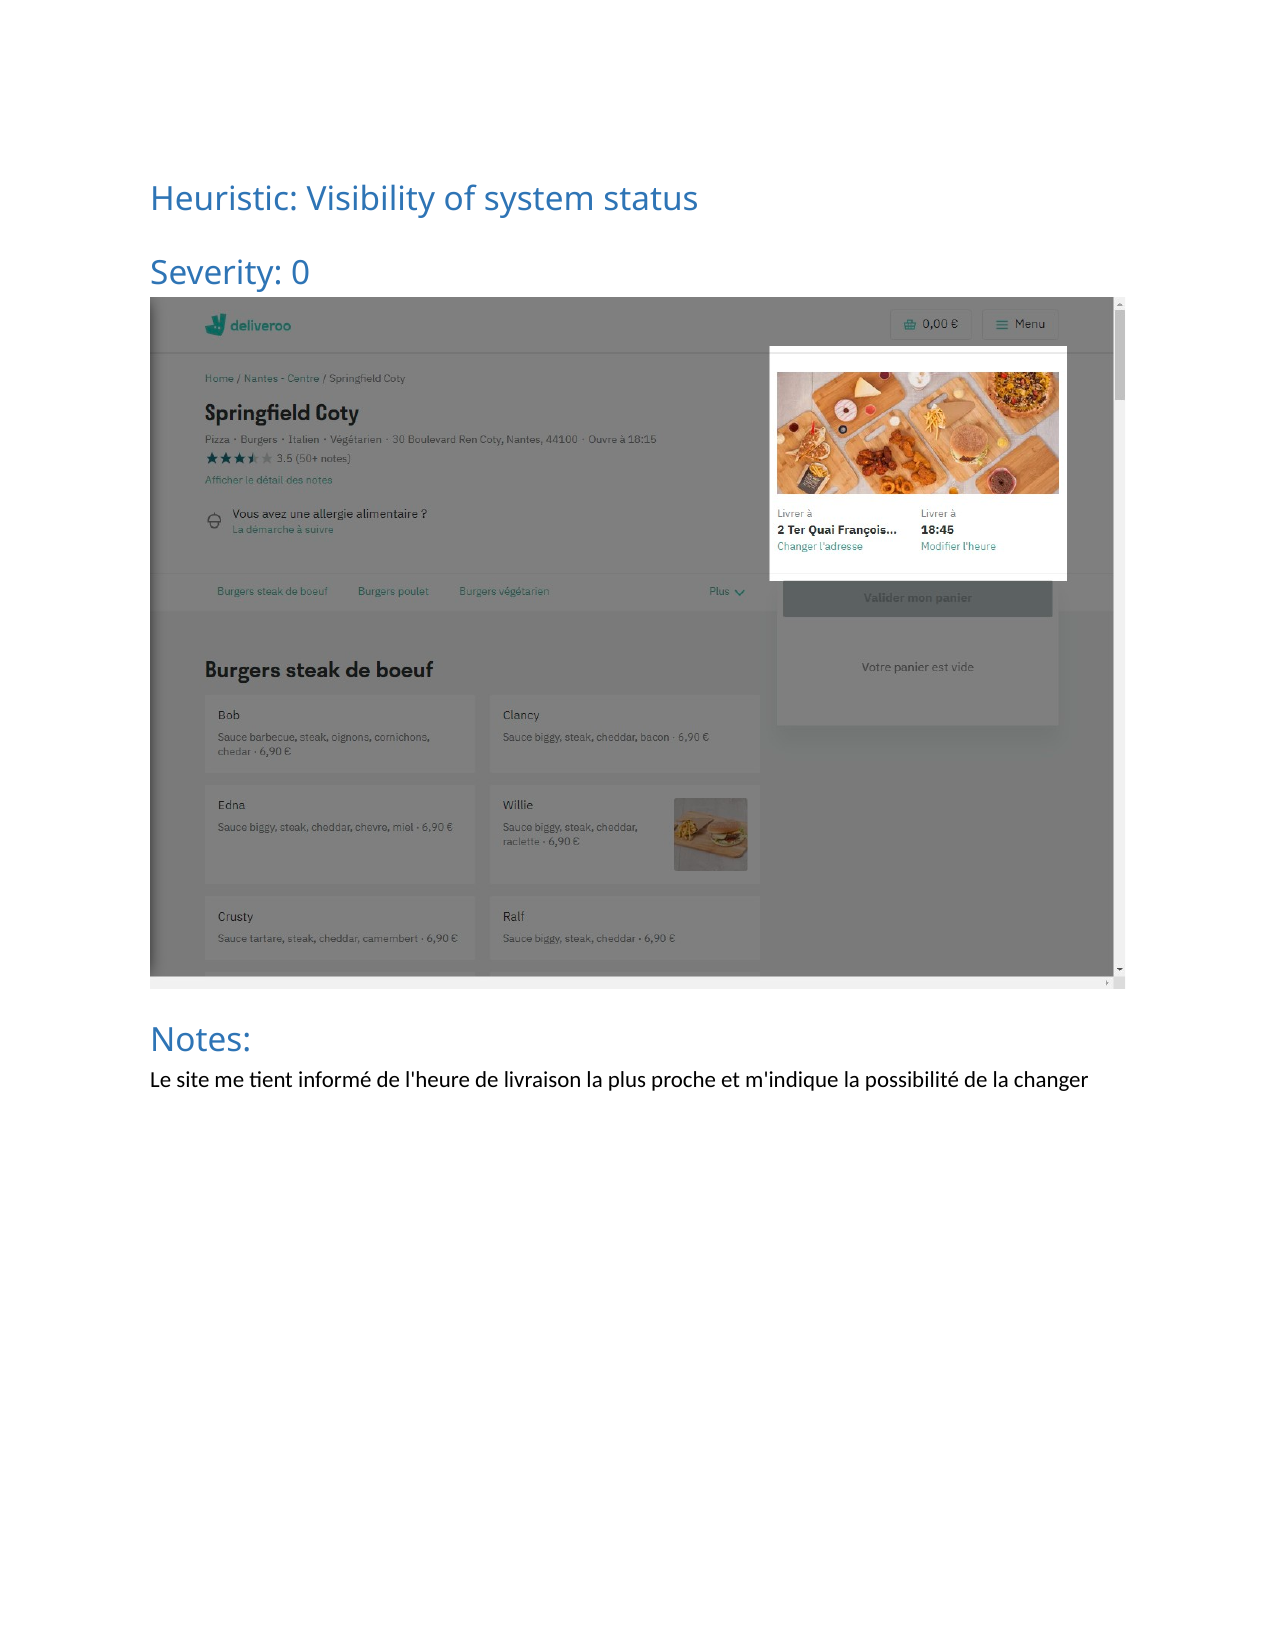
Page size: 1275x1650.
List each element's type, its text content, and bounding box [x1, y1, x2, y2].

picture [150, 297, 1125, 989]
subtitle Heuristic: Visibility of system status [150, 175, 1125, 220]
subtitle Notes: [150, 1016, 1125, 1062]
text Le site me tient informé de l'heure de livraison la plus proche et m'indique la possibilité de la changer [150, 1065, 1125, 1093]
subtitle Severity: 0 [150, 249, 1125, 294]
